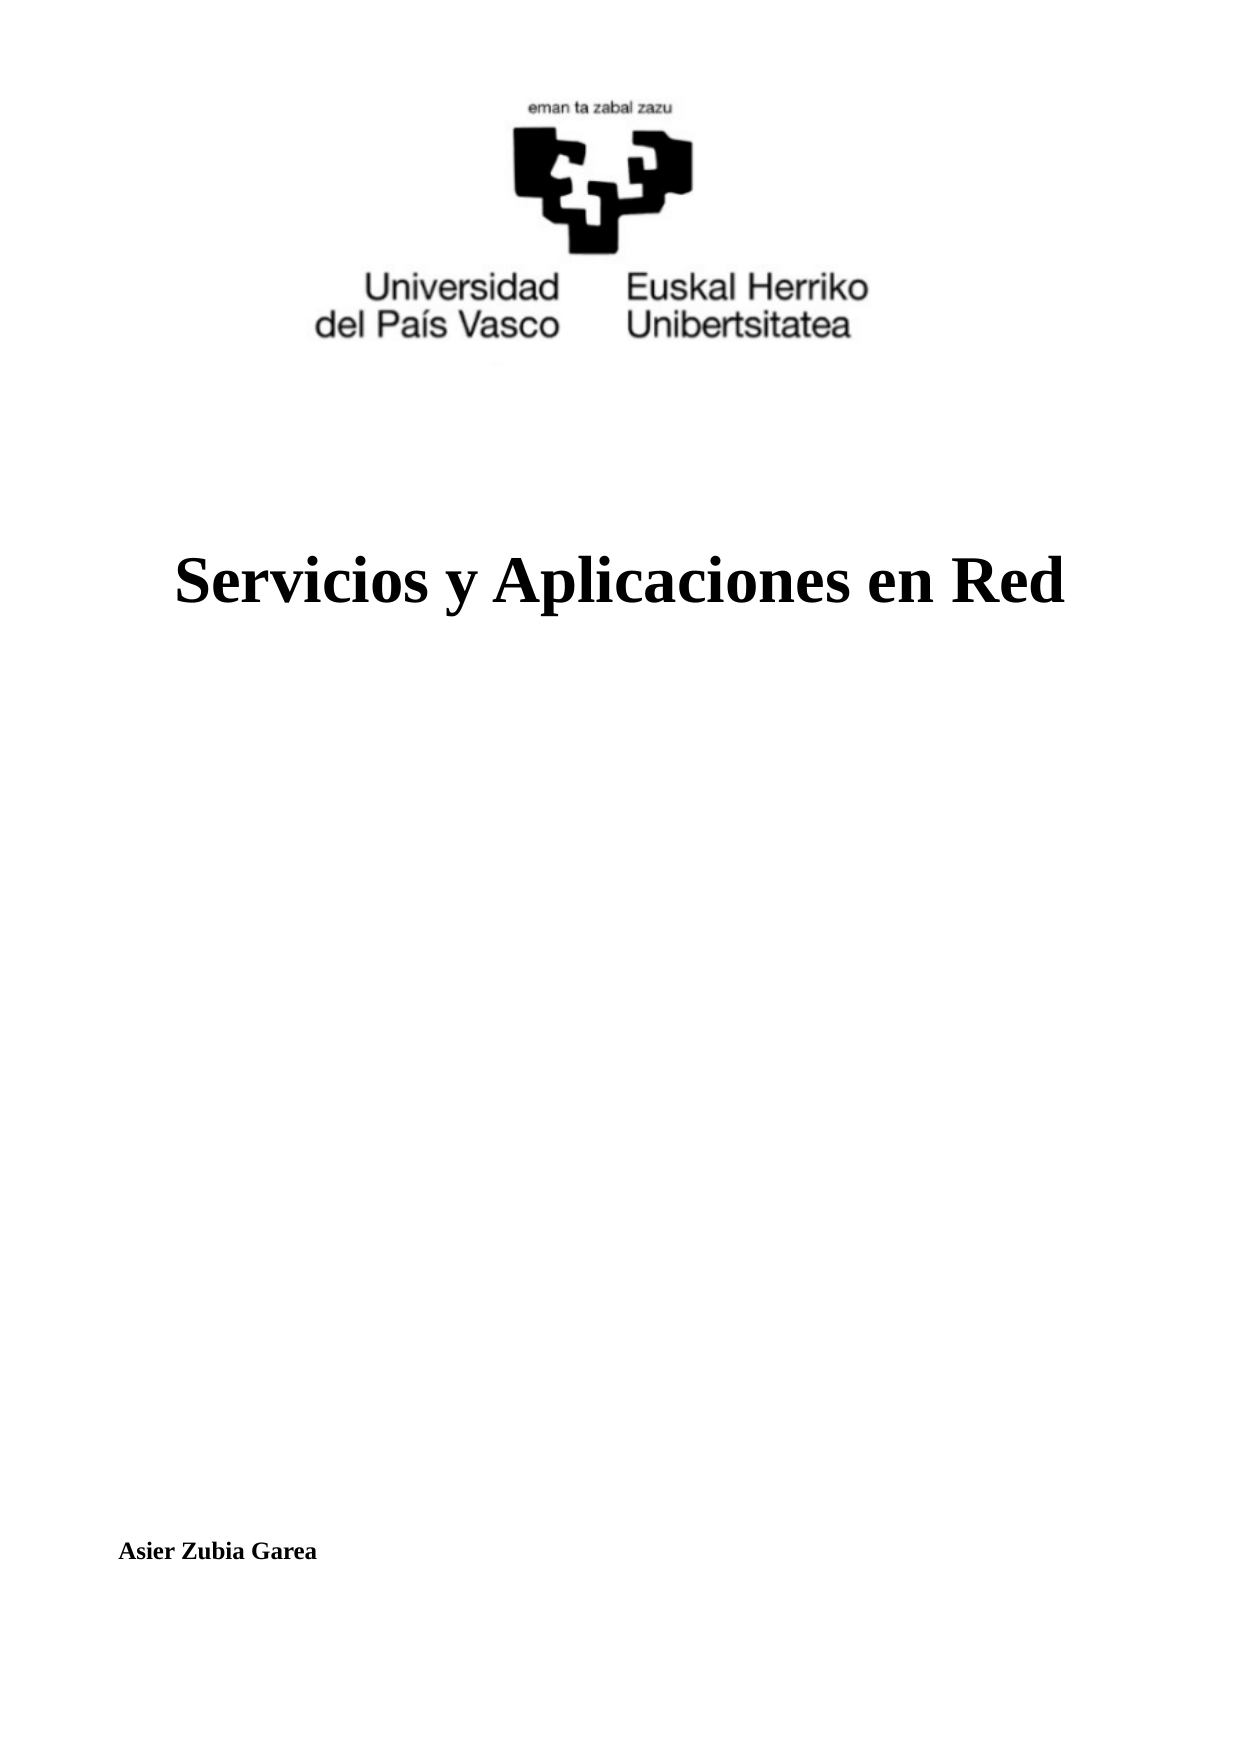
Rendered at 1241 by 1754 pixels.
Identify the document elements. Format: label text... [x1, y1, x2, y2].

picture [303, 84, 875, 366]
text Servicios y Aplicaciones en Red [118, 540, 1122, 616]
text Asier Zubia Garea [118, 1536, 1122, 1565]
